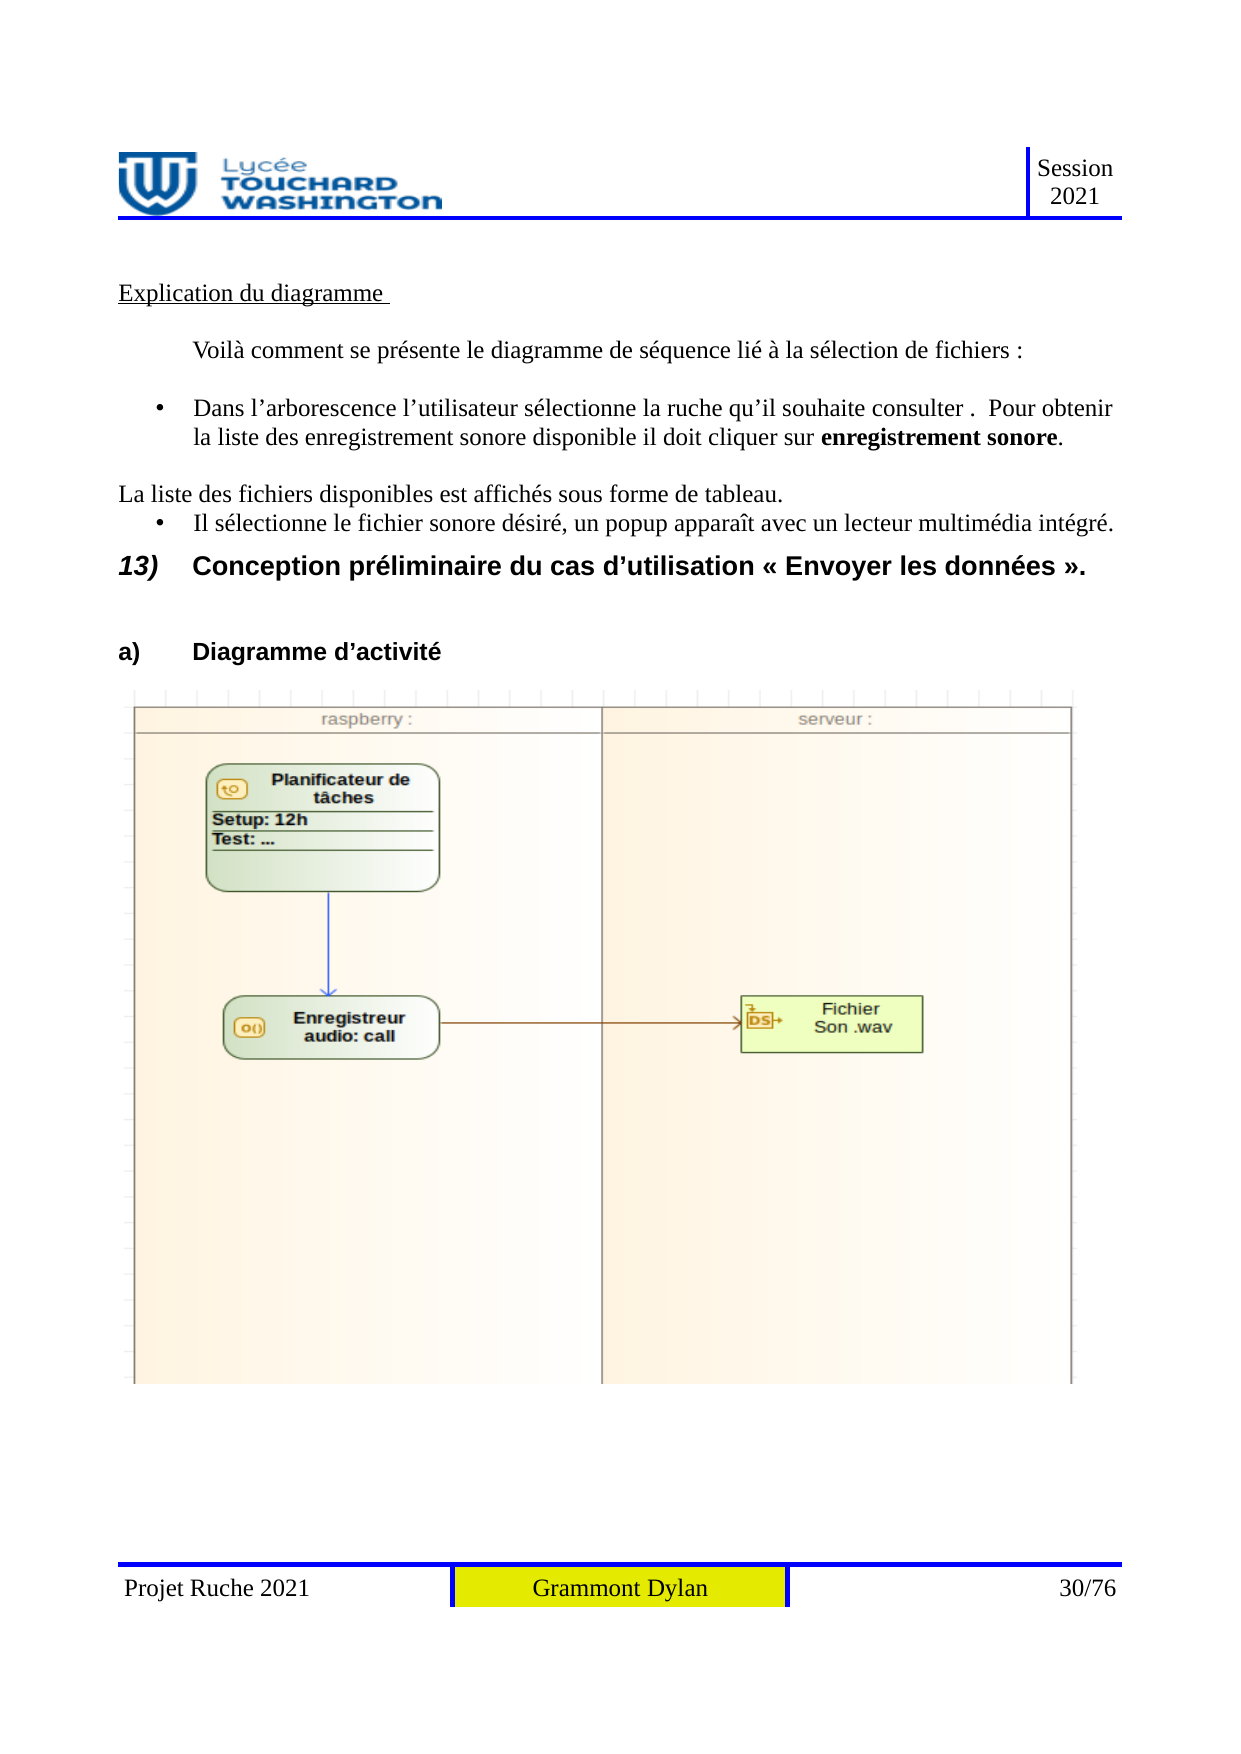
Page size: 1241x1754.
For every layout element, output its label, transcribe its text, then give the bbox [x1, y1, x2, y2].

list Dans l’arborescence l’utilisateur sélectionne la ruche qu’il souhaite consulter . Pour obtenir la liste des enregistrement sonore disponible il doit cliquer sur enregistrement sonore. [156, 393, 1122, 450]
text La liste des fichiers disponibles est affichés sous forme de tableau. [118, 479, 1122, 508]
text Explication du diagramme [118, 278, 1122, 307]
picture [118, 152, 442, 216]
picture [123, 690, 1077, 1384]
text Voilà comment se présente le diagramme de séquence lié à la sélection de fichiers : [118, 335, 1122, 364]
list Il sélectionne le fichier sonore désiré, un popup apparaît avec un lecteur multimédia intégré. [156, 508, 1122, 537]
subtitle Conception préliminaire du cas d’utilisation « Envoyer les données ». [118, 549, 1122, 581]
subtitle Diagramme d’activité [118, 637, 1122, 666]
